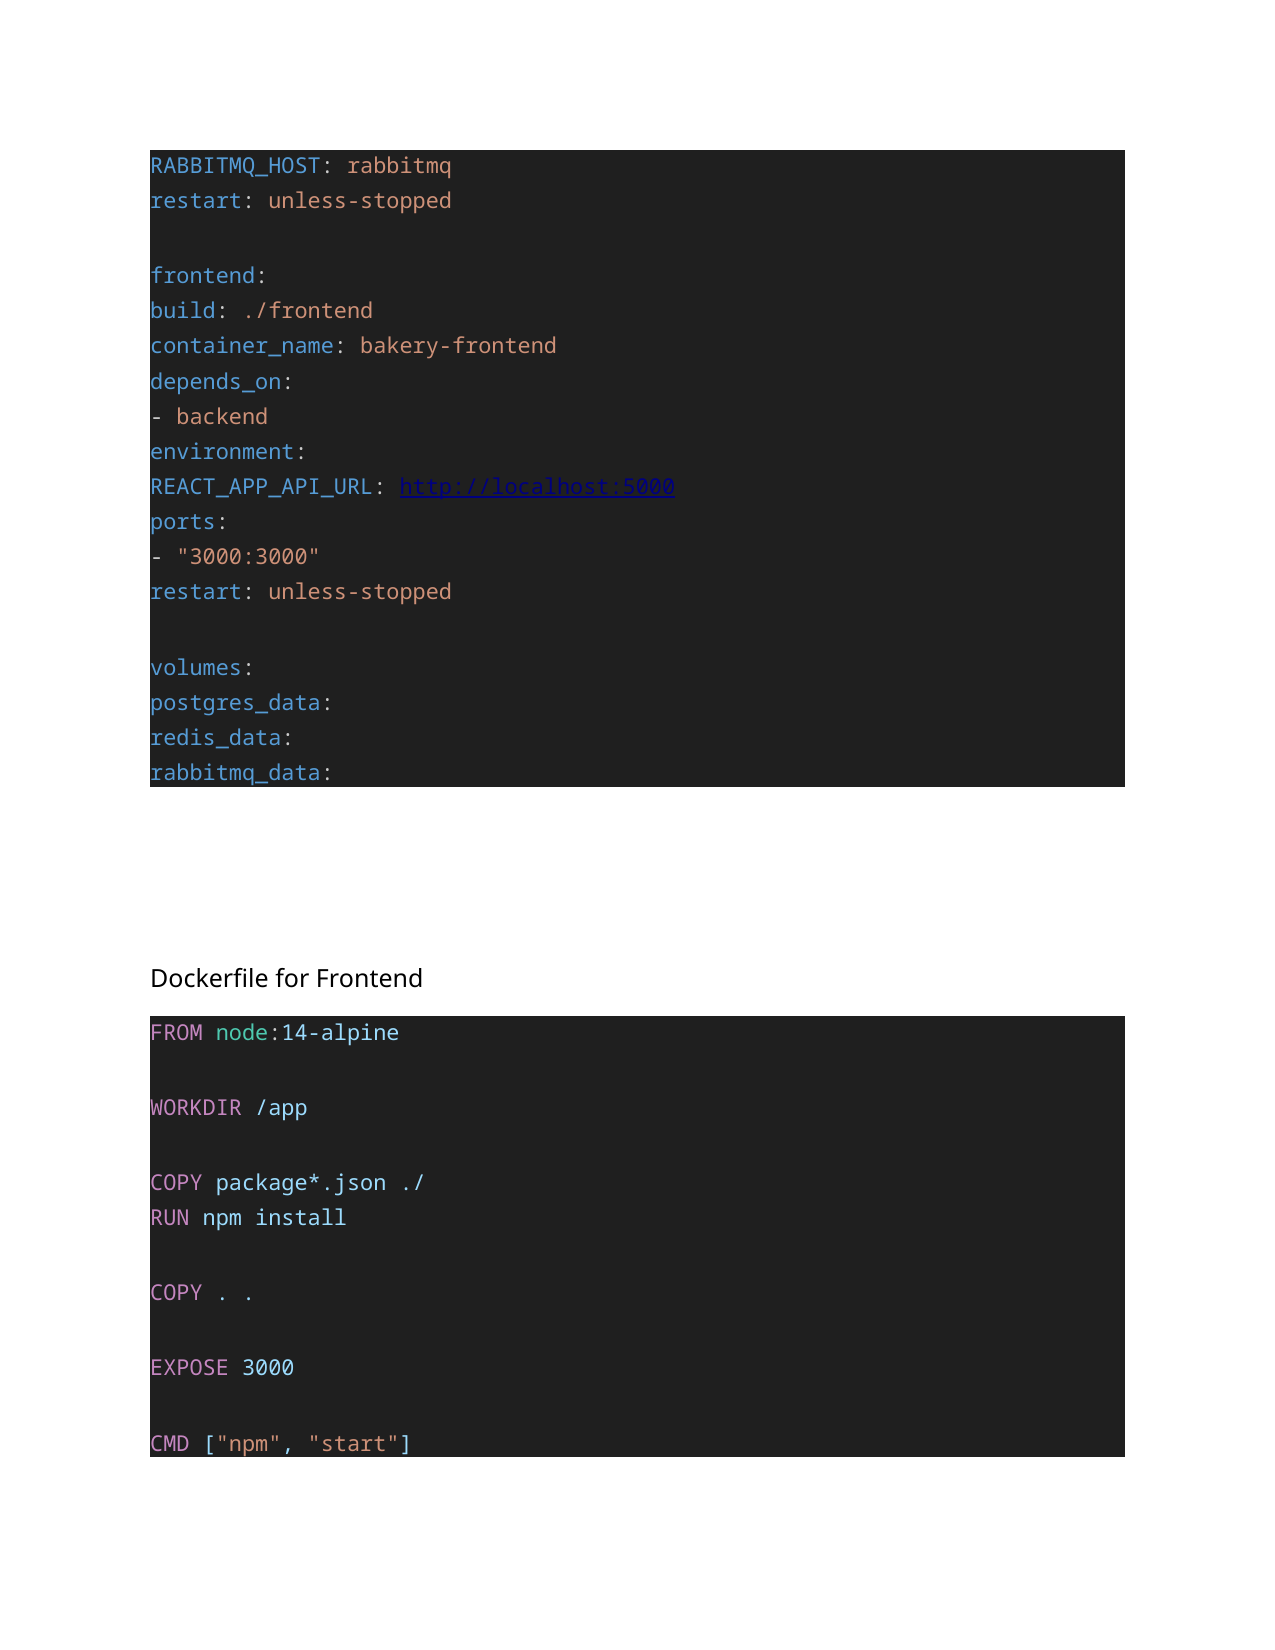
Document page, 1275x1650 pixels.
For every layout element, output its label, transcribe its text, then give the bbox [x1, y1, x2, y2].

text rabbitmq_data: [150, 757, 1125, 787]
text volumes: [150, 651, 1125, 681]
text COPY package*.json ./ [150, 1167, 1125, 1197]
text restart: unless-stopped [150, 576, 1125, 606]
text restart: unless-stopped [150, 185, 1125, 215]
text environment: [150, 436, 1125, 466]
text build: ./frontend [150, 295, 1125, 325]
text container_name: bakery-frontend [150, 331, 1125, 360]
text - backend [150, 401, 1125, 431]
text ports: [150, 506, 1125, 536]
text redis_data: [150, 722, 1125, 751]
text Dockerfile for Frontend [150, 960, 1125, 994]
text REACT_APP_API_URL: http://localhost:5000 [150, 471, 1125, 501]
text WORKDIR /app [150, 1092, 1125, 1121]
text CMD ["npm", "start"] [150, 1428, 1125, 1457]
text EXPOSE 3000 [150, 1352, 1125, 1382]
text RUN npm install [150, 1202, 1125, 1232]
text - "3000:3000" [150, 541, 1125, 571]
text RABBITMQ_HOST: rabbitmq [150, 150, 1125, 180]
text COPY . . [150, 1277, 1125, 1307]
text frontend: [150, 260, 1125, 290]
text FROM node:14-alpine [150, 1016, 1125, 1046]
text depends_on: [150, 366, 1125, 395]
text postgres_data: [150, 687, 1125, 716]
